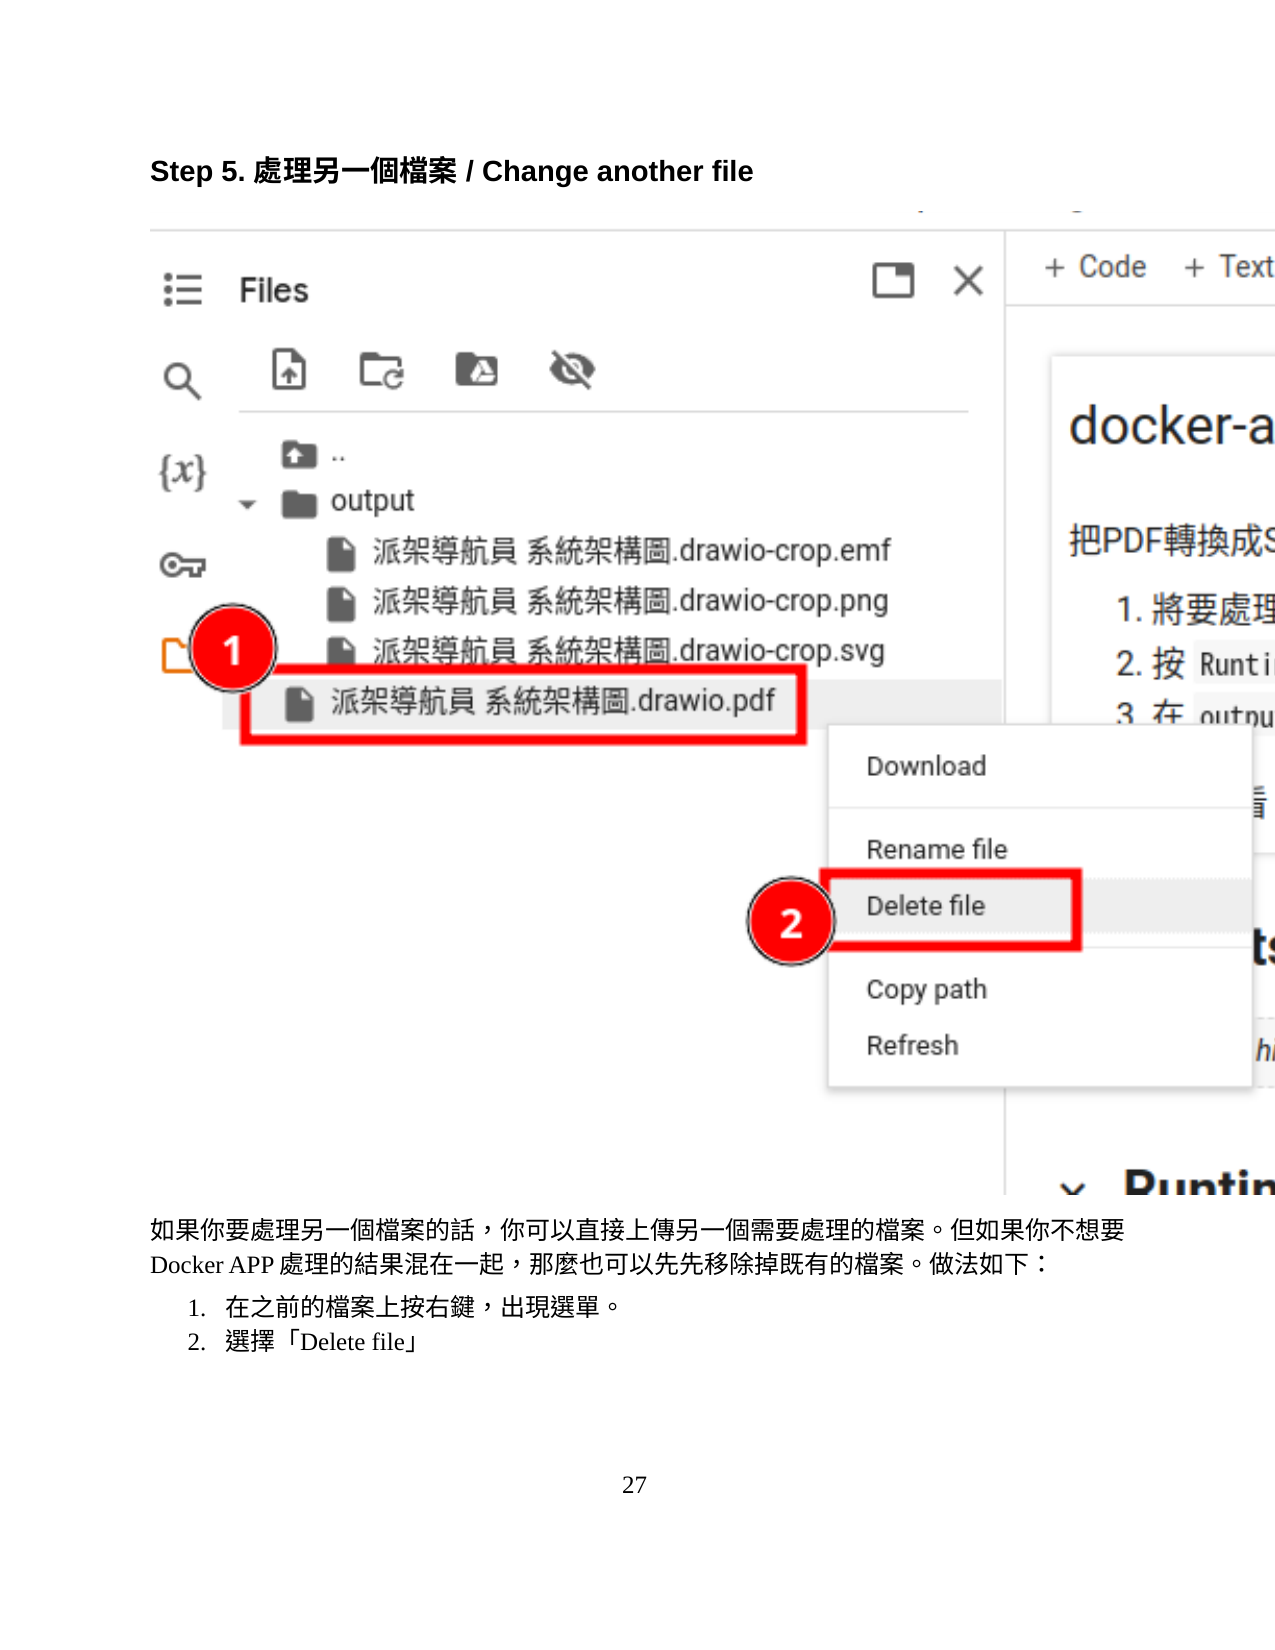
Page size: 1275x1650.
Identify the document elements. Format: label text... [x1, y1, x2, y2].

picture [150, 211, 1275, 1195]
list 選擇「Delete file」 [187, 1323, 1125, 1358]
list 在之前的檔案上按右鍵，出現選單。 [187, 1289, 1125, 1323]
text 如果你要處理另一個檔案的話，你可以直接上傳另一個需要處理的檔案。但如果你不想要Docker APP處理的結果混在一起，那麼也可以先先移除掉既有的檔案。做法如下： [150, 1212, 1125, 1281]
subtitle Step 5. 處理另一個檔案 / Change another file [150, 150, 1125, 190]
